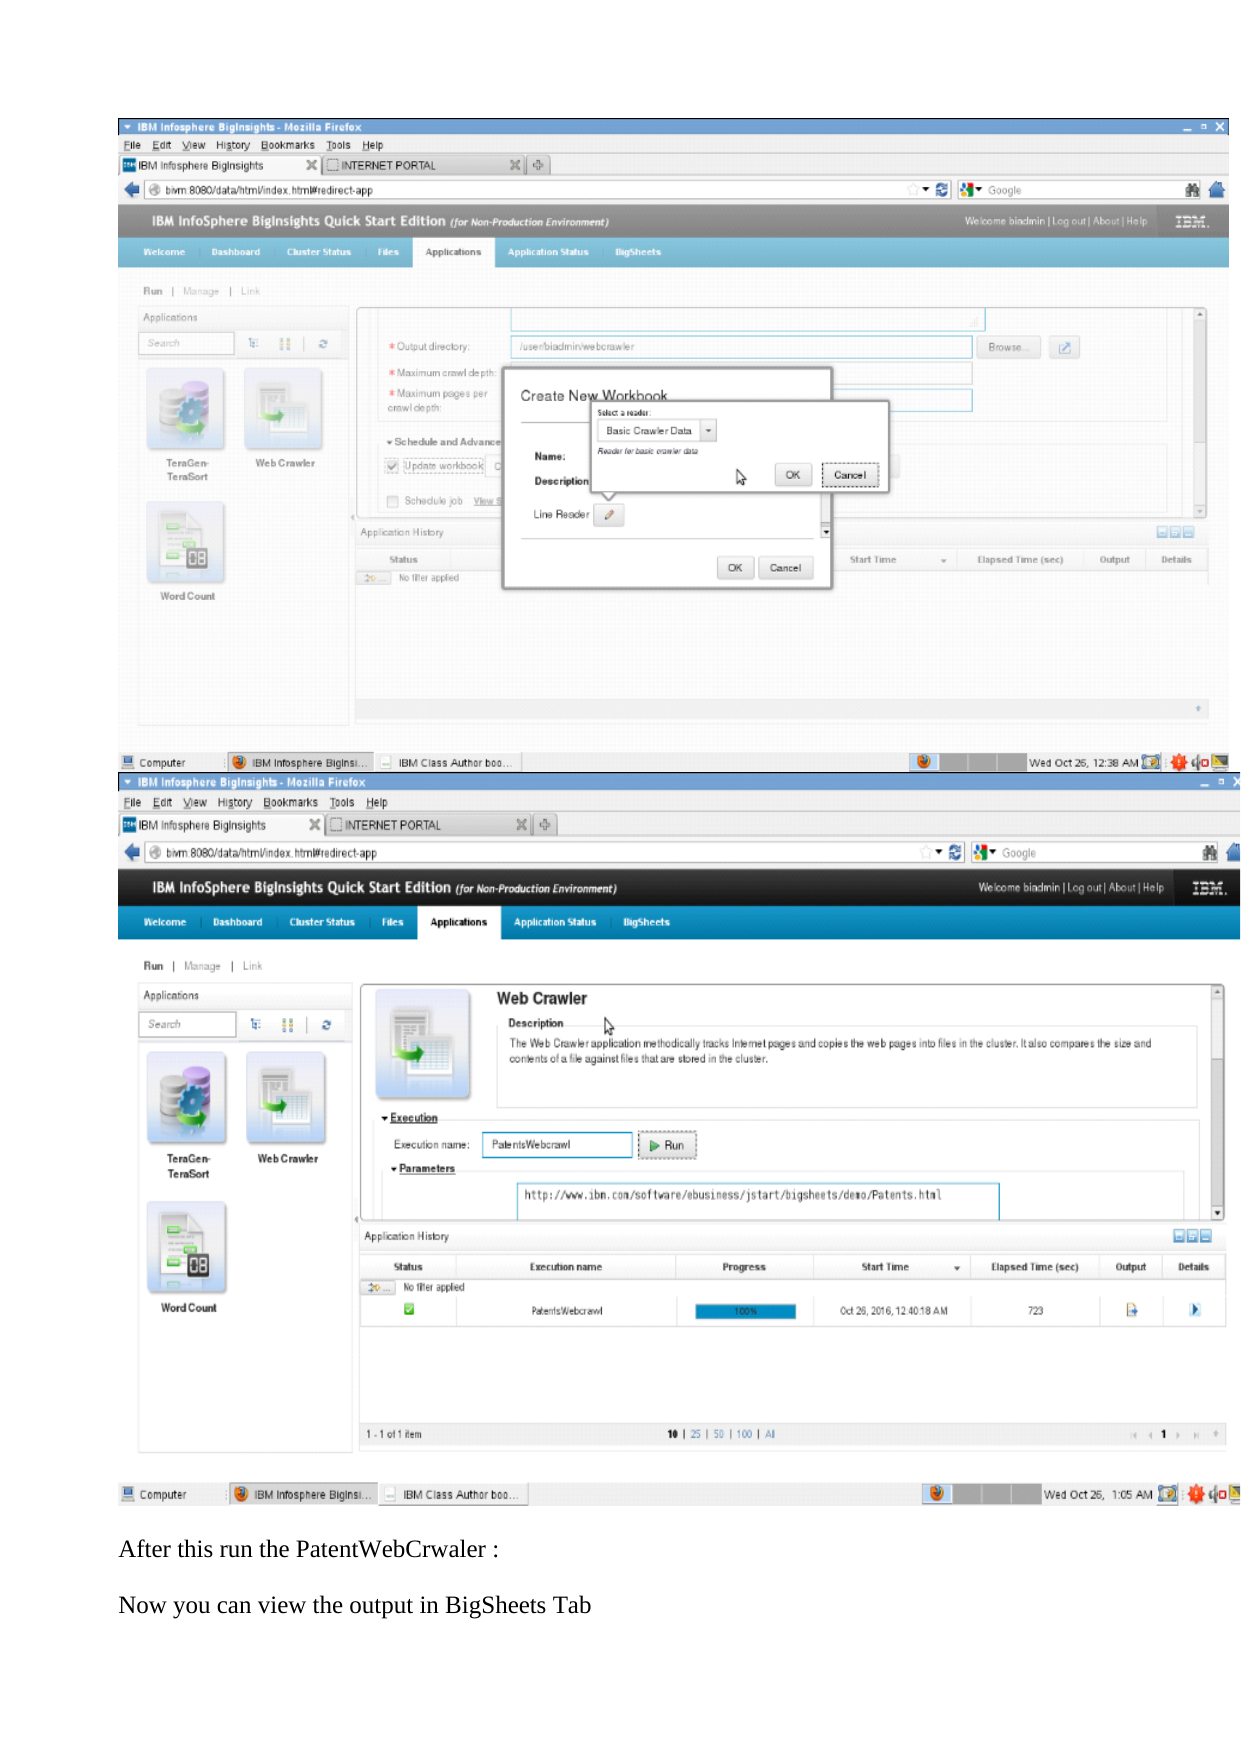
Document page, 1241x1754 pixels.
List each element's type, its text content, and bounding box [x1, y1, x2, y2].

text Now you can view the output in BigSheets Tab [118, 1590, 1122, 1619]
text After this run the PatentWebCrwaler : [118, 1534, 1122, 1562]
